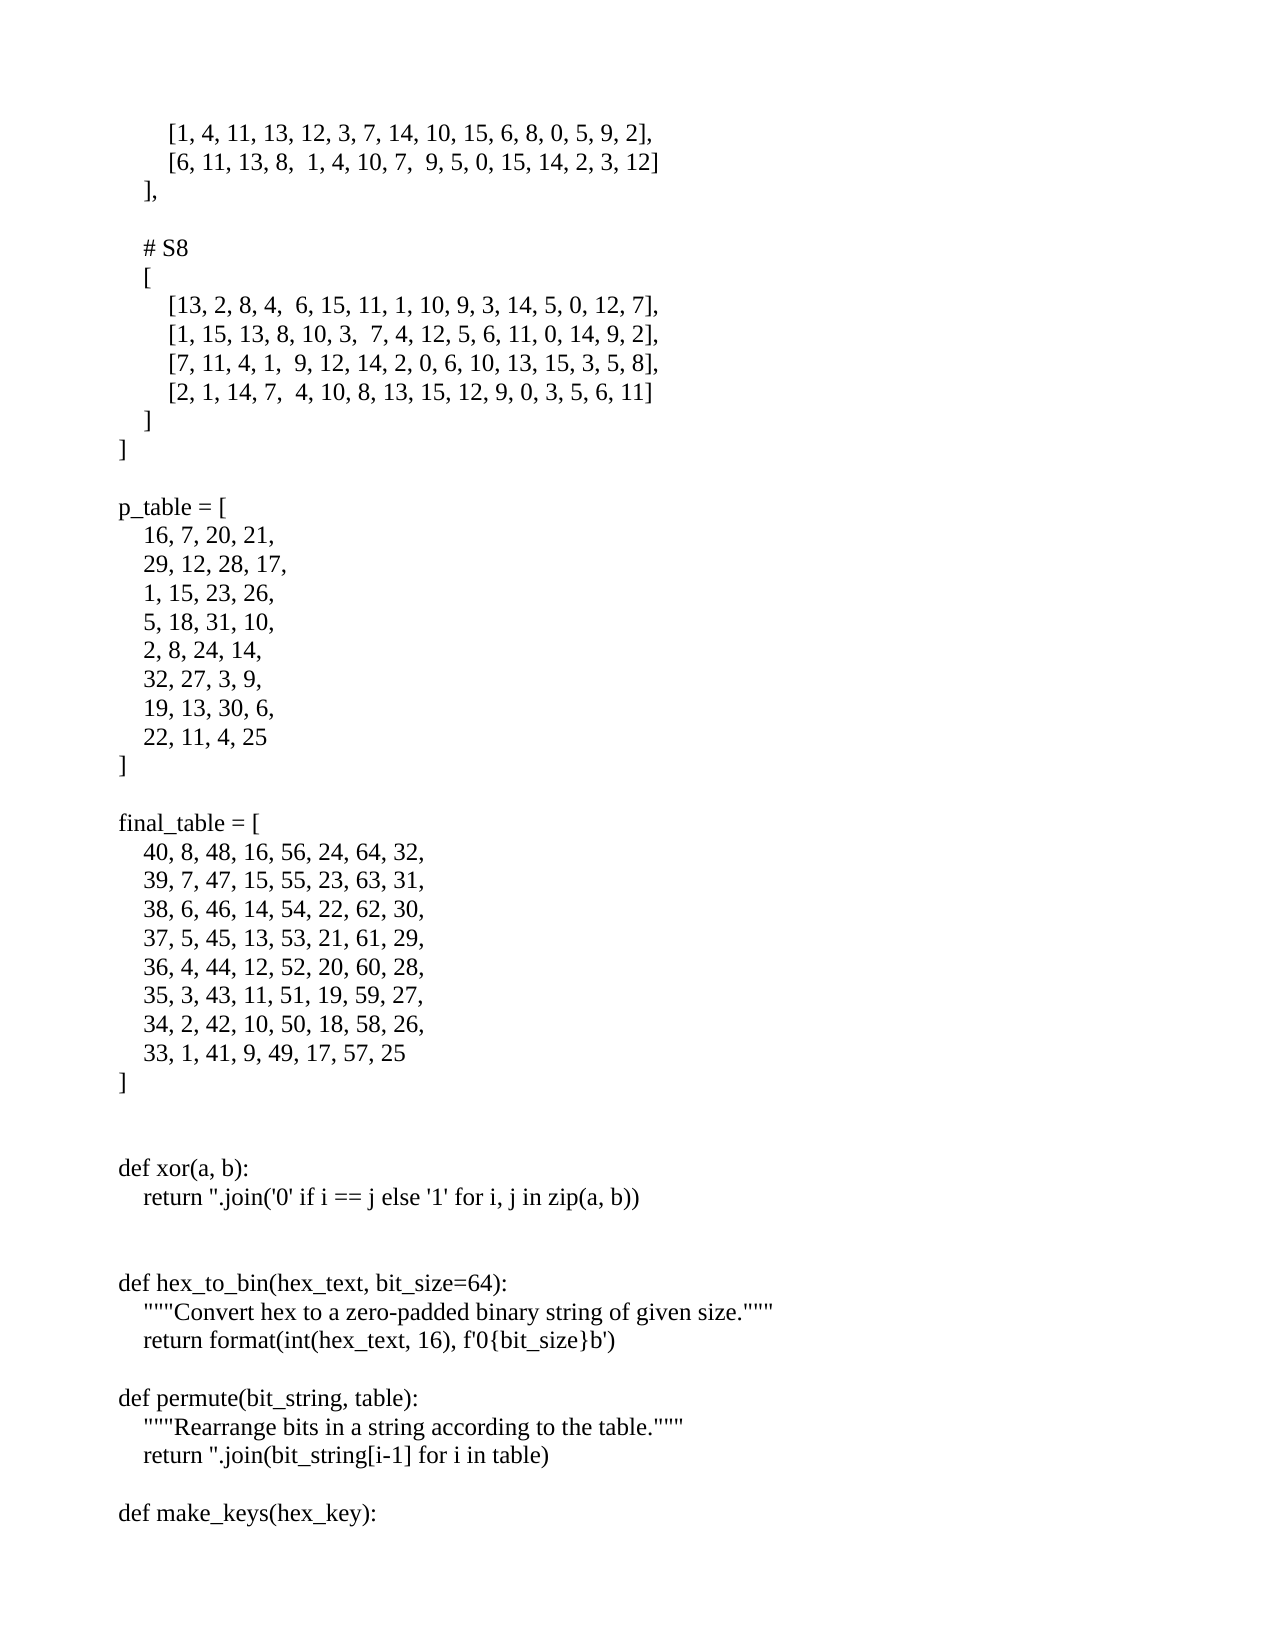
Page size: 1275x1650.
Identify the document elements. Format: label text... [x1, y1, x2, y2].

text # S8 [118, 233, 1157, 262]
text 39, 7, 47, 15, 55, 23, 63, 31, [118, 866, 1157, 894]
text return ''.join(bit_string[i-1] for i in table) [118, 1441, 1157, 1469]
text def make_keys(hex_key): [118, 1498, 1157, 1527]
text ] [118, 1067, 1157, 1096]
text def hex_to_bin(hex_text, bit_size=64): [118, 1268, 1157, 1297]
text 35, 3, 43, 11, 51, 19, 59, 27, [118, 981, 1157, 1009]
text """Convert hex to a zero-padded binary string of given size.""" [118, 1297, 1157, 1326]
text 38, 6, 46, 14, 54, 22, 62, 30, [118, 894, 1157, 923]
text 40, 8, 48, 16, 56, 24, 64, 32, [118, 837, 1157, 866]
text def xor(a, b): [118, 1153, 1157, 1182]
text 2, 8, 24, 14, [118, 636, 1157, 664]
text return ''.join('0' if i == j else '1' for i, j in zip(a, b)) [118, 1182, 1157, 1211]
text p_table = [ [118, 492, 1157, 521]
text def permute(bit_string, table): [118, 1383, 1157, 1412]
text 37, 5, 45, 13, 53, 21, 61, 29, [118, 923, 1157, 952]
text [13, 2, 8, 4, 6, 15, 11, 1, 10, 9, 3, 14, 5, 0, 12, 7], [118, 291, 1157, 319]
text 34, 2, 42, 10, 50, 18, 58, 26, [118, 1009, 1157, 1038]
text ], [118, 176, 1157, 204]
text """Rearrange bits in a string according to the table.""" [118, 1412, 1157, 1441]
text 33, 1, 41, 9, 49, 17, 57, 25 [118, 1038, 1157, 1067]
text 16, 7, 20, 21, [118, 521, 1157, 549]
text 29, 12, 28, 17, [118, 549, 1157, 578]
text 32, 27, 3, 9, [118, 664, 1157, 693]
text [1, 4, 11, 13, 12, 3, 7, 14, 10, 15, 6, 8, 0, 5, 9, 2], [118, 118, 1157, 147]
text 19, 13, 30, 6, [118, 693, 1157, 722]
text 36, 4, 44, 12, 52, 20, 60, 28, [118, 952, 1157, 981]
text [6, 11, 13, 8, 1, 4, 10, 7, 9, 5, 0, 15, 14, 2, 3, 12] [118, 147, 1157, 176]
text return format(int(hex_text, 16), f'0{bit_size}b') [118, 1326, 1157, 1354]
text 22, 11, 4, 25 [118, 722, 1157, 751]
text 1, 15, 23, 26, [118, 578, 1157, 607]
text 5, 18, 31, 10, [118, 607, 1157, 636]
text ] [118, 406, 1157, 434]
text [7, 11, 4, 1, 9, 12, 14, 2, 0, 6, 10, 13, 15, 3, 5, 8], [118, 348, 1157, 377]
text [ [118, 262, 1157, 291]
text ] [118, 434, 1157, 463]
text [2, 1, 14, 7, 4, 10, 8, 13, 15, 12, 9, 0, 3, 5, 6, 11] [118, 377, 1157, 406]
text ] [118, 751, 1157, 779]
text [1, 15, 13, 8, 10, 3, 7, 4, 12, 5, 6, 11, 0, 14, 9, 2], [118, 319, 1157, 348]
text final_table = [ [118, 808, 1157, 837]
